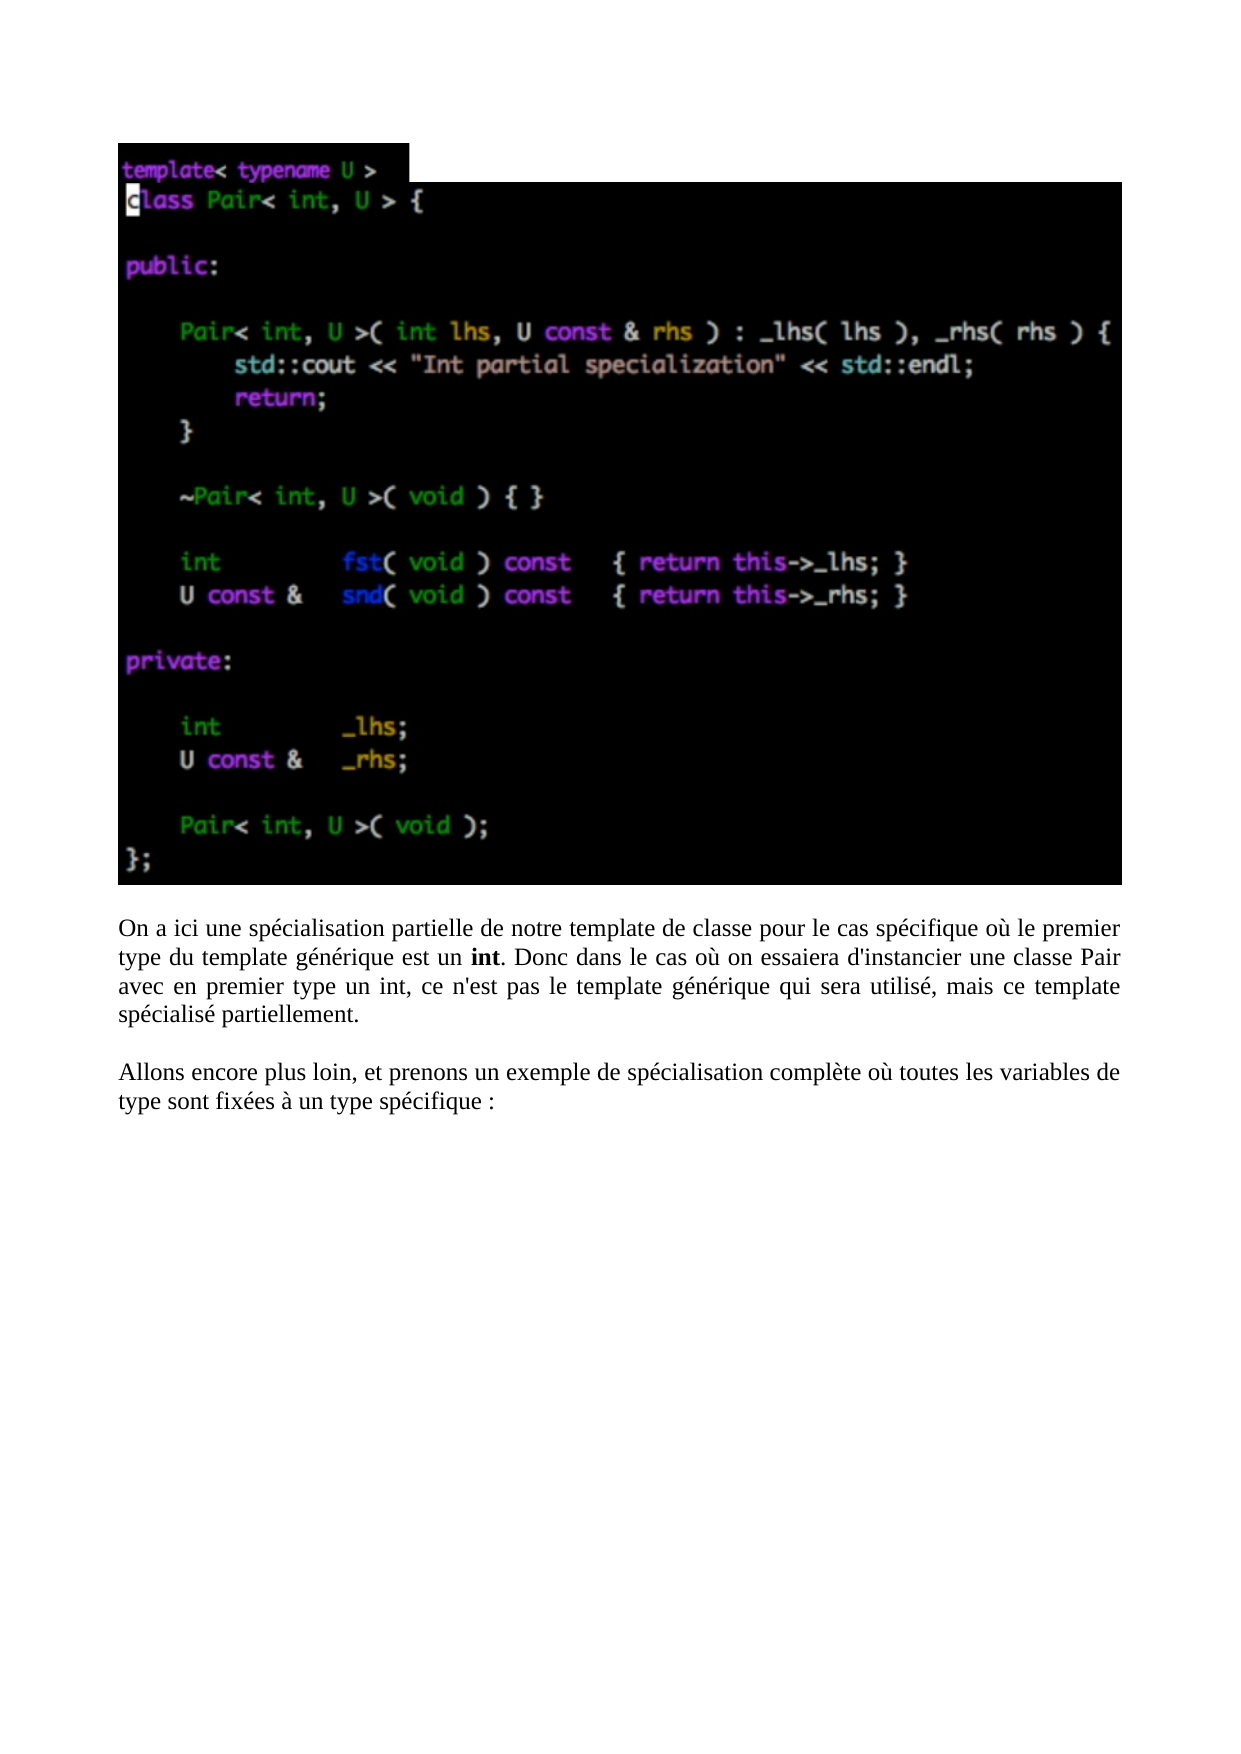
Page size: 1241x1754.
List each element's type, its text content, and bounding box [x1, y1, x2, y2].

text Allons encore plus loin, et prenons un exemple de spécialisation complète où toutes les variables de type sont fixées à un type spécifique : [118, 1057, 1122, 1114]
text On a ici une spécialisation partielle de notre template de classe pour le cas spécifique où le premier type du template générique est un int. Donc dans le cas où on essaiera d'instancier une classe Pair avec en premier type un int, ce n'est pas le template générique qui sera utilisé, mais ce template spécialisé partiellement. [118, 913, 1122, 1028]
